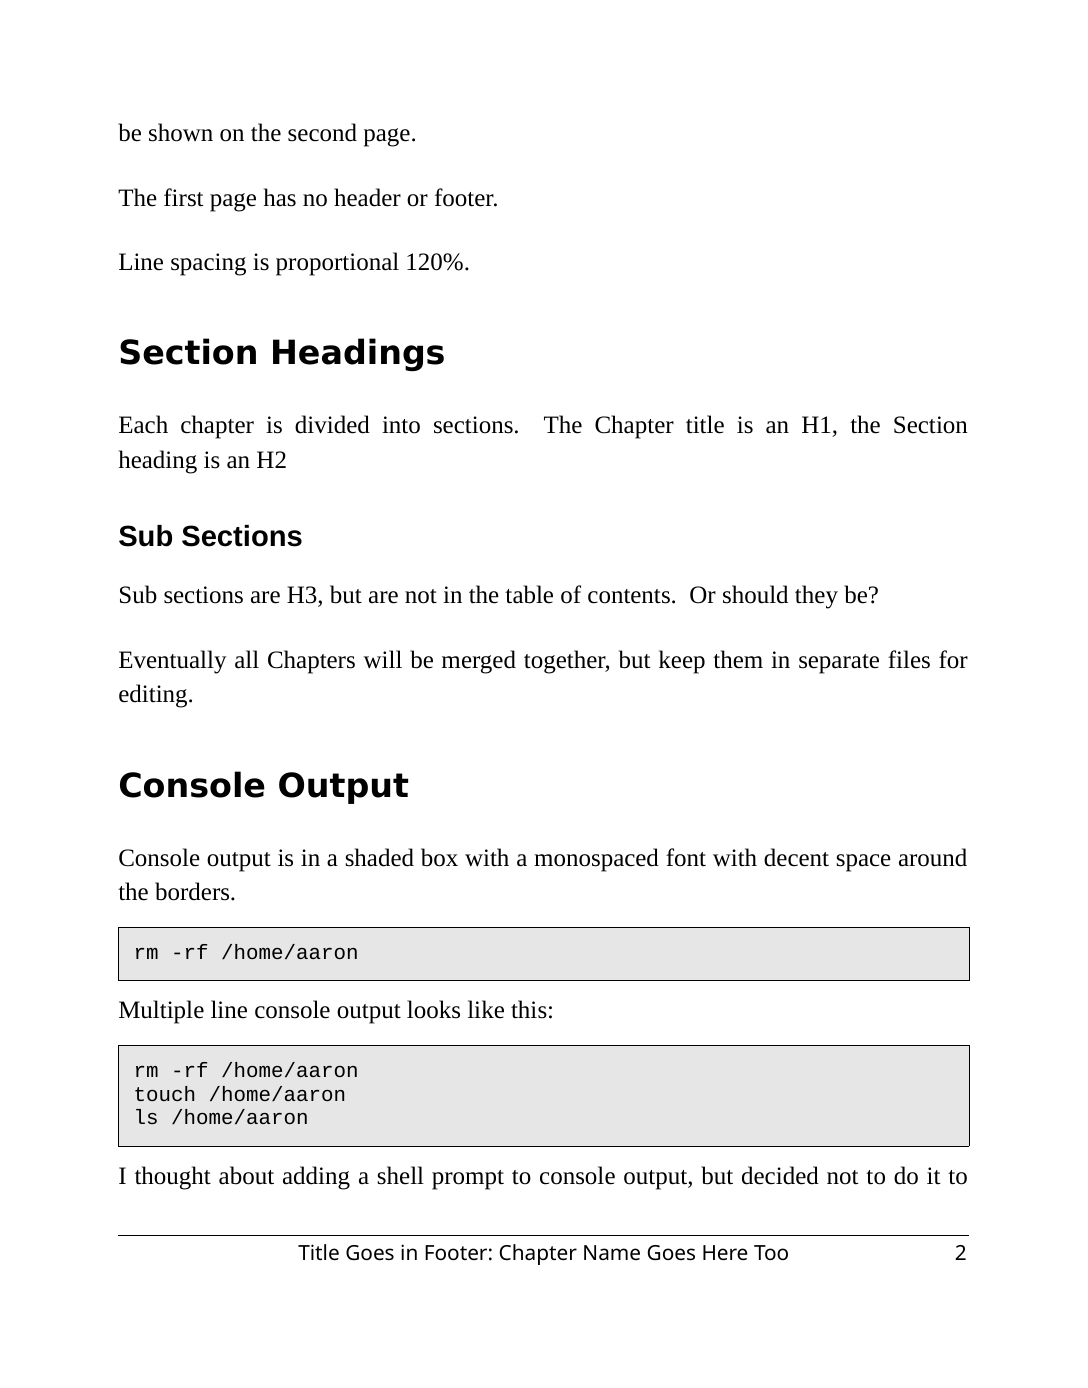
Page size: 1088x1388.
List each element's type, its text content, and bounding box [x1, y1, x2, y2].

text I thought about adding a shell prompt to console output, but decided not to do it to [118, 1161, 969, 1190]
text The first page has no header or footer. [118, 183, 969, 211]
subtitle Sub Sections [118, 519, 969, 553]
text Eventually all Chapters will be merged together, but keep them in separate files for editing. [118, 645, 969, 708]
text Sub sections are H3, but are not in the table of contents. Or should they be? [118, 580, 969, 609]
text Each chapter is divided into sections. The Chapter title is an H1, the Section heading is an H2 [118, 410, 969, 474]
subtitle Console Output [118, 766, 969, 805]
text Multiple line console output looks like this: [118, 996, 969, 1024]
text rm -rf /home/aaron [119, 1046, 969, 1069]
text Console output is in a shaded box with a monospaced font with decent space around the borders. [118, 843, 969, 906]
text ls /home/aaron [119, 1092, 969, 1146]
text touch /home/aaron [119, 1069, 969, 1092]
text be shown on the second page. [118, 118, 969, 147]
subtitle Section Headings [118, 334, 969, 373]
text rm -rf /home/aaron [119, 928, 969, 980]
text Line spacing is proportional 120%. [118, 247, 969, 276]
